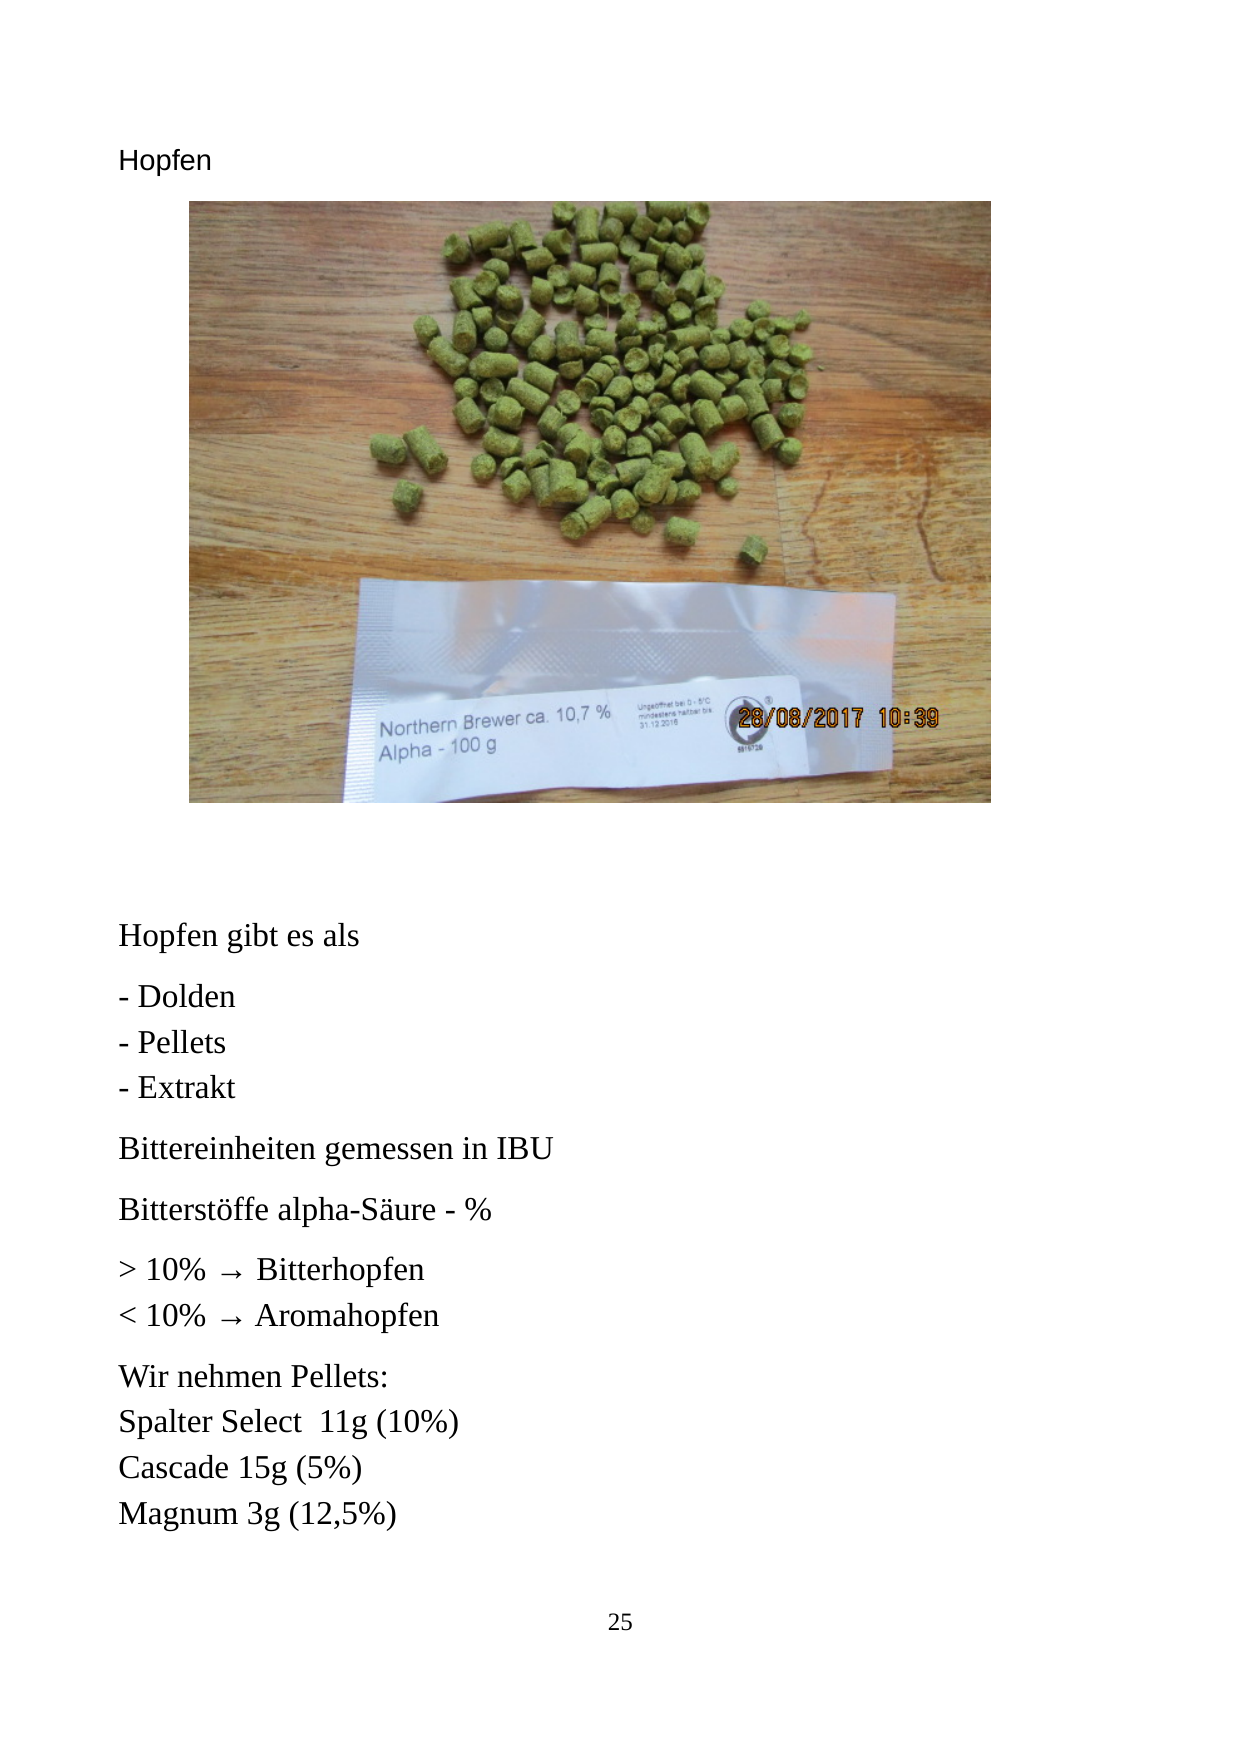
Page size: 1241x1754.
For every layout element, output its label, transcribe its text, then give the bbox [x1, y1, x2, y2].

text > 10% → Bitterhopfen < 10% → Aromahopfen [118, 1249, 1122, 1334]
text Hopfen gibt es als [118, 915, 1122, 954]
picture [189, 201, 991, 803]
text Wir nehmen Pellets: Spalter Select 11g (10%) Cascade 15g (5%) Magnum 3g (12,5%) [118, 1356, 1122, 1532]
text Bitterstöffe alpha-Säure - % [118, 1189, 1122, 1227]
text Bittereinheiten gemessen in IBU [118, 1128, 1122, 1167]
text - Dolden - Pellets - Extrakt [118, 976, 1122, 1106]
subtitle Hopfen [118, 143, 1122, 177]
